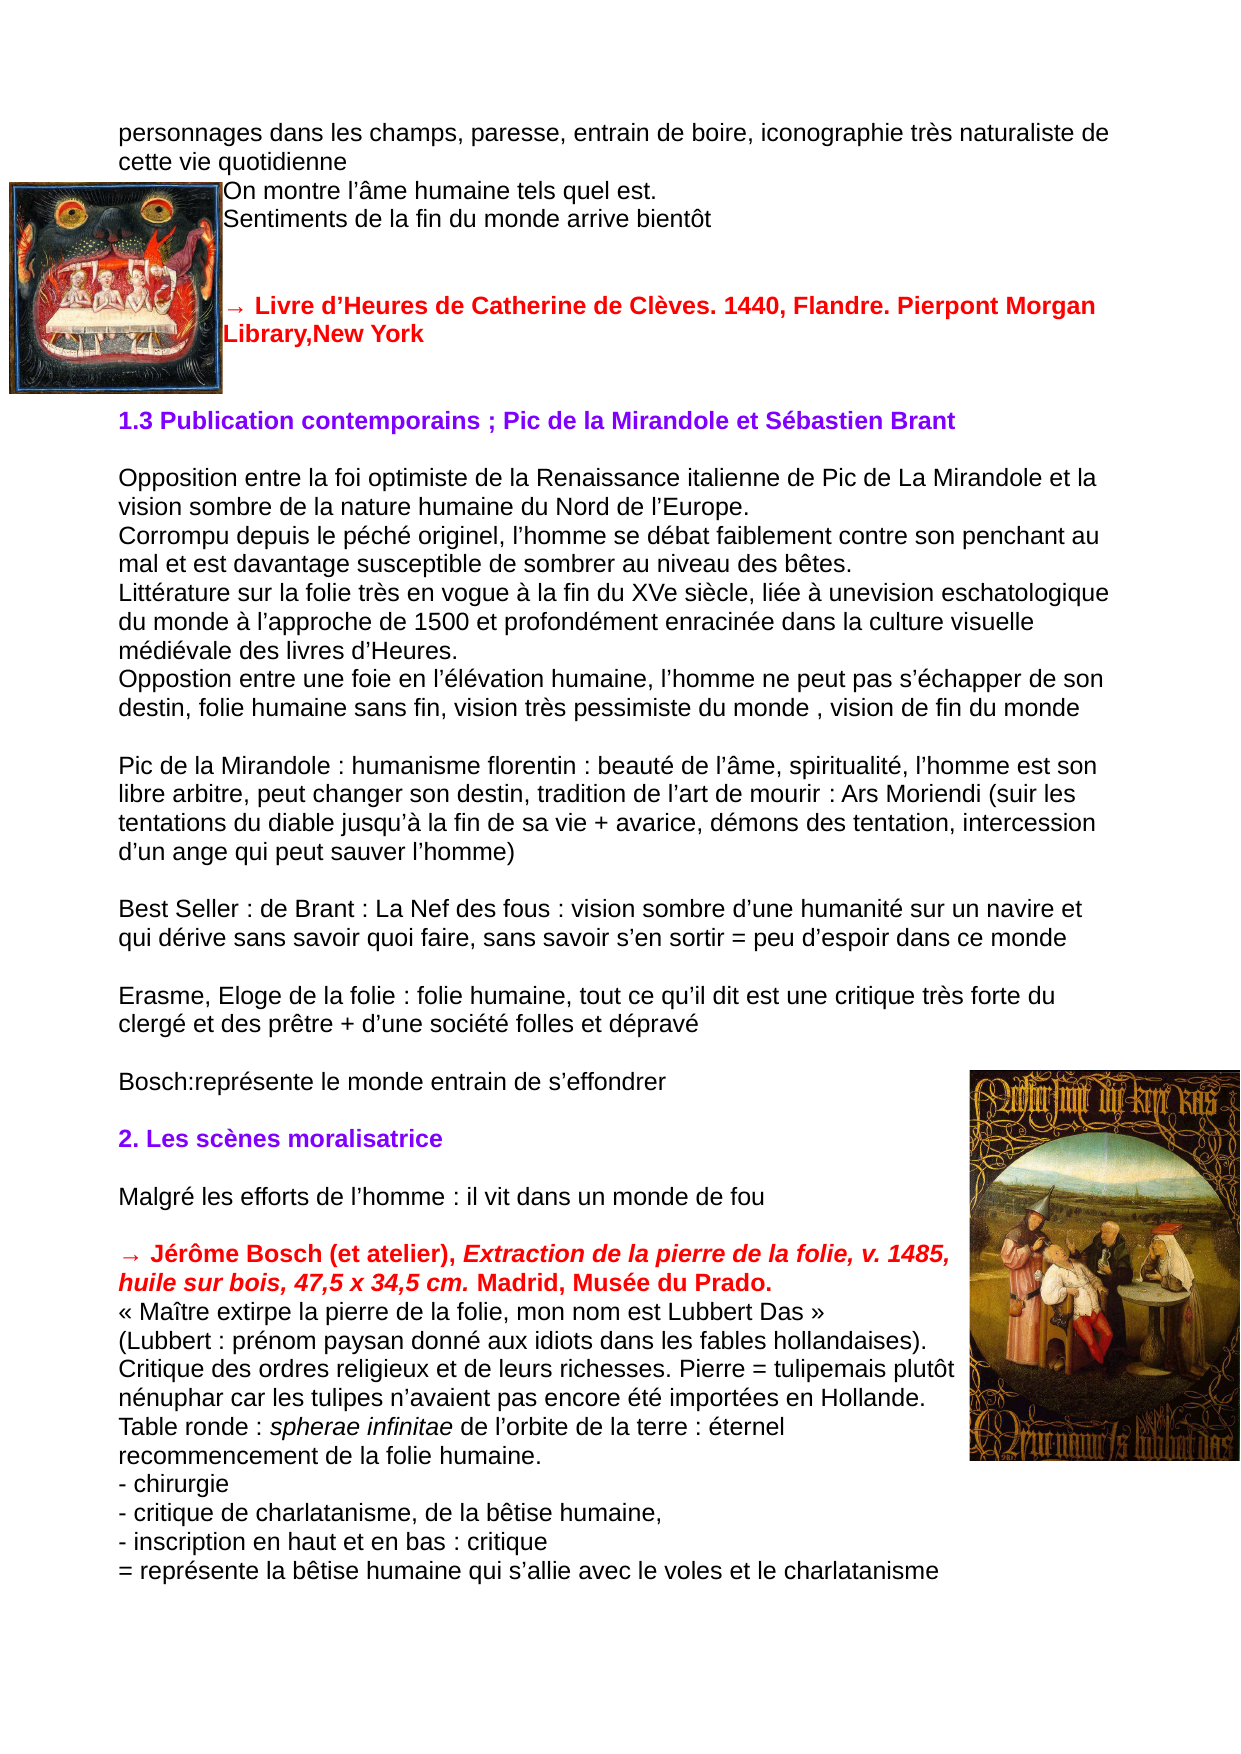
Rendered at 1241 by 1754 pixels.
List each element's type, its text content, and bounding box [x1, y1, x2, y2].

text Erasme, Eloge de la folie : folie humaine, tout ce qu’il dit est une critique très forte du clergé et des prêtre + d’une société folles et dépravé [118, 981, 1122, 1038]
picture [9, 182, 223, 394]
text - critique de charlatanisme, de la bêtise humaine, [118, 1498, 1122, 1527]
text Opposition entre la foi optimiste de la Renaissance italienne de Pic de La Mirandole et la vision sombre de la nature humaine du Nord de l’Europe. [118, 463, 1122, 521]
text Corrompu depuis le péché originel, l’homme se débat faiblement contre son penchant au mal et est davantage susceptible de sombrer au niveau des bêtes. [118, 521, 1122, 578]
text On montre l’âme humaine tels quel est. [118, 176, 1122, 204]
picture [969, 1070, 1240, 1461]
text 1.3 Publication contemporains ; Pic de la Mirandole et Sébastien Brant [118, 406, 1122, 434]
text Critique des ordres religieux et de leurs richesses. Pierre = tulipemais plutôt nénuphar car les tulipes n’avaient pas encore été importées en Hollande. [118, 1354, 969, 1412]
text (Lubbert : prénom paysan donné aux idiots dans les fables hollandaises). [118, 1326, 969, 1354]
text Pic de la Mirandole : humanisme florentin : beauté de l’âme, spiritualité, l’homme est son libre arbitre, peut changer son destin, tradition de l’art de mourir : Ars Moriendi (suir les tentations du diable jusqu’à la fin de sa vie + avarice, démons des tentation, intercession d’un ange qui peut sauver l’homme) [118, 751, 1122, 866]
text Table ronde : spherae infinitae de l’orbite de la terre : éternel recommencement de la folie humaine. [118, 1412, 1122, 1469]
text - chirurgie [118, 1469, 1122, 1498]
text Malgré les efforts de l’homme : il vit dans un monde de fou [118, 1182, 969, 1211]
text « Maître extirpe la pierre de la folie, mon nom est Lubbert Das » [118, 1297, 969, 1326]
text → Livre d’Heures de Catherine de Clèves. 1440, Flandre. Pierpont Morgan Library,New York [223, 291, 1122, 348]
text Littérature sur la folie très en vogue à la fin du XVe siècle, liée à unevision eschatologique du monde à l’approche de 1500 et profondément enracinée dans la culture visuelle médiévale des livres d’Heures. [118, 578, 1122, 664]
text Sentiments de la fin du monde arrive bientôt [223, 204, 1122, 233]
text - inscription en haut et en bas : critique [118, 1527, 1122, 1556]
text personnages dans les champs, paresse, entrain de boire, iconographie très naturaliste de cette vie quotidienne [118, 118, 1122, 176]
text → Jérôme Bosch (et atelier), Extraction de la pierre de la folie, v. 1485, huile sur bois, 47,5 x 34,5 cm. Madrid, Musée du Prado. [118, 1239, 969, 1297]
text 2. Les scènes moralisatrice [118, 1124, 969, 1153]
text Bosch:représente le monde entrain de s’effondrer [118, 1067, 1122, 1096]
text Oppostion entre une foie en l’élévation humaine, l’homme ne peut pas s’échapper de son destin, folie humaine sans fin, vision très pessimiste du monde , vision de fin du monde [118, 664, 1122, 722]
text Best Seller : de Brant : La Nef des fous : vision sombre d’une humanité sur un navire et qui dérive sans savoir quoi faire, sans savoir s’en sortir = peu d’espoir dans ce monde [118, 894, 1122, 952]
text = représente la bêtise humaine qui s’allie avec le voles et le charlatanisme [118, 1556, 1122, 1584]
